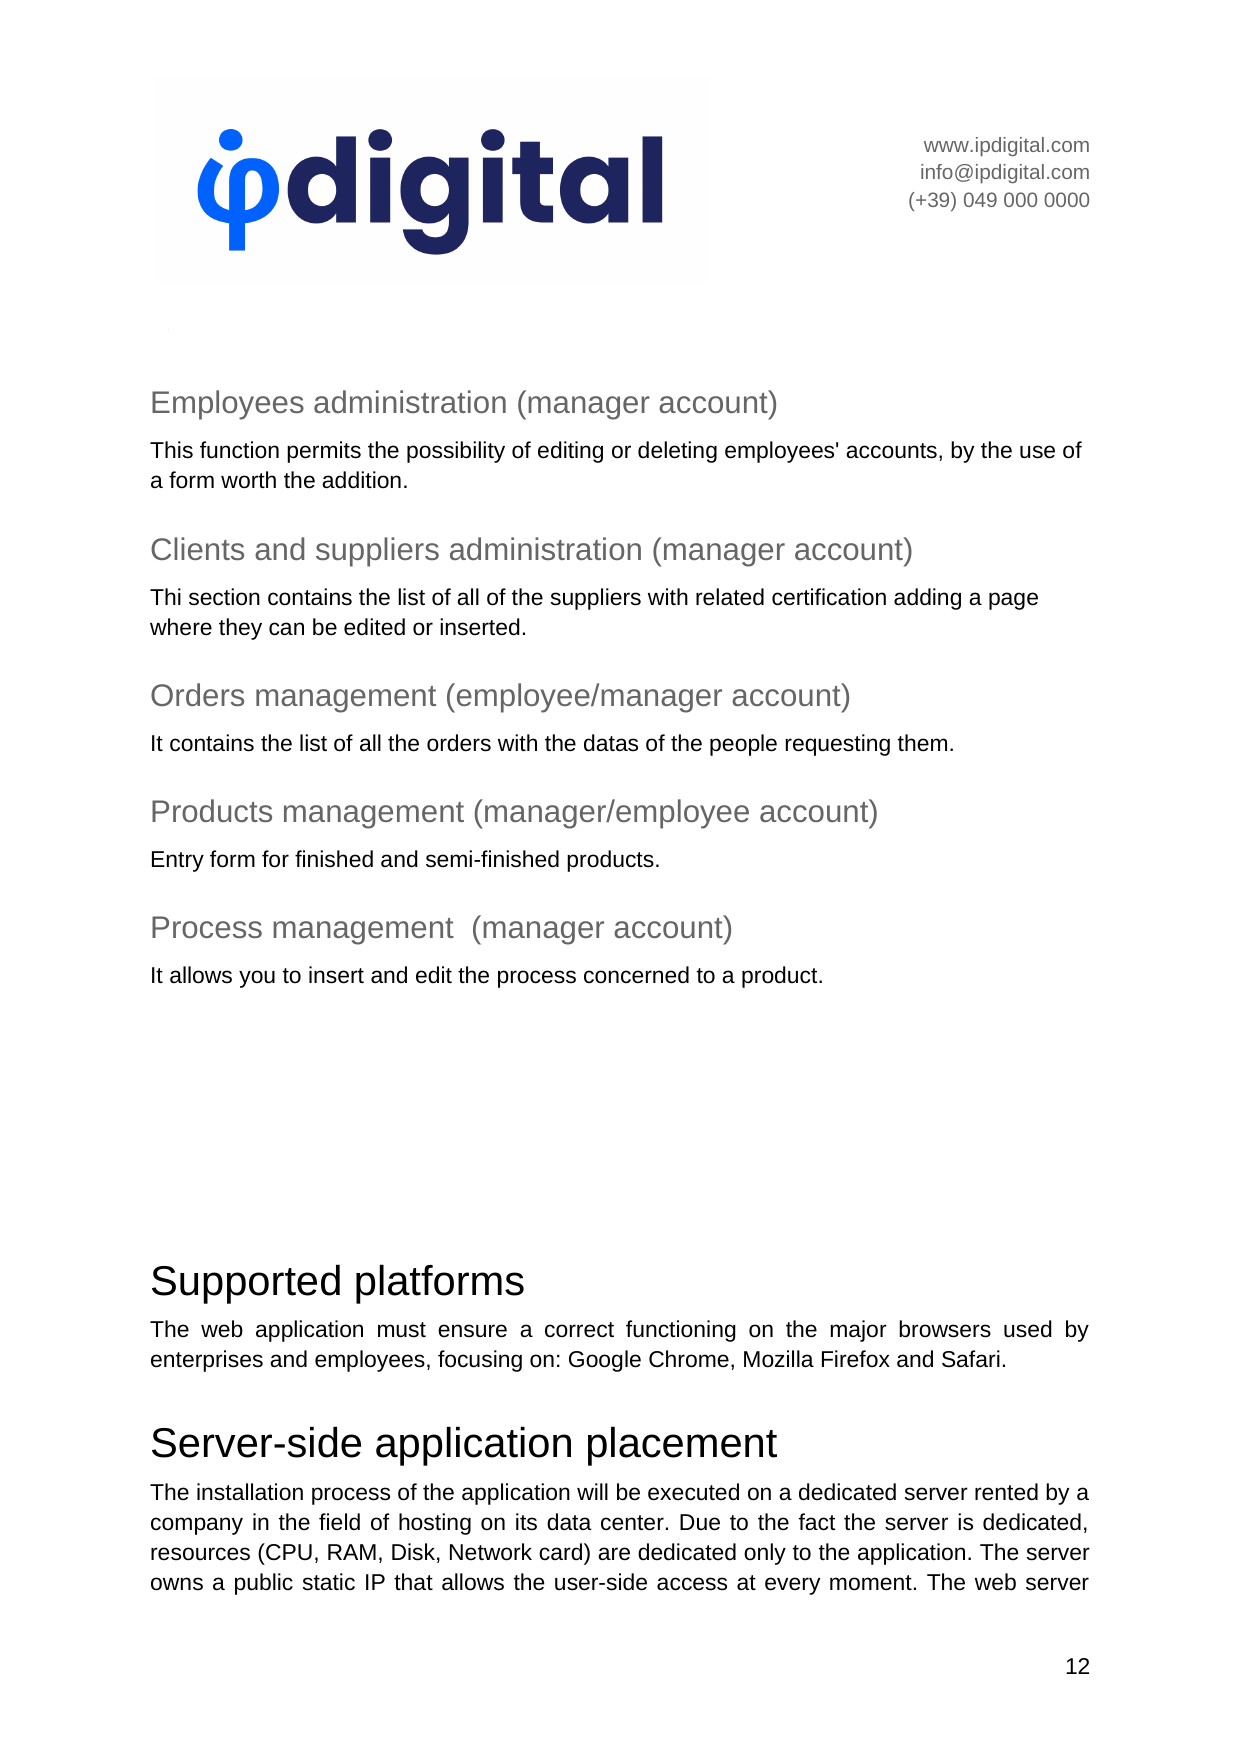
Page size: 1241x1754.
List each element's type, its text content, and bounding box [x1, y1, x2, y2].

text It contains the list of all the orders with the datas of the people requesting them. [150, 730, 1090, 756]
subtitle Orders management (employee/manager account) [150, 677, 1090, 713]
text The web application must ensure a correct functioning on the major browsers used by enterprises and employees, focusing on: Google Chrome, Mozilla Firefox and Safari. [150, 1316, 1090, 1373]
subtitle Server-side application placement [150, 1418, 1090, 1466]
text Entry form for finished and semi-finished products. [150, 846, 1090, 872]
text The installation process of the application will be executed on a dedicated server rented by a company in the field of hosting on its data center. Due to the fact the server is dedicated, resources (CPU, RAM, Disk, Network card) are dedicated only to the application. The server owns a public static IP that allows the user-side access at every moment. The web server [150, 1479, 1090, 1596]
subtitle Process management (manager account) [150, 909, 1090, 945]
text It allows you to insert and edit the process concerned to a product. [150, 962, 1090, 988]
picture [153, 78, 709, 285]
subtitle Clients and suppliers administration (manager account) [150, 531, 1090, 567]
subtitle Supported platforms [150, 1256, 1090, 1304]
text Thi section contains the list of all of the suppliers with related certification adding a page where they can be edited or inserted. [150, 583, 1090, 640]
text This function permits the possibility of editing or deleting employees' accounts, by the use of a form worth the addition. [150, 437, 1090, 494]
subtitle Products management (manager/employee account) [150, 793, 1090, 829]
subtitle Employees administration (manager account) [150, 384, 1090, 420]
